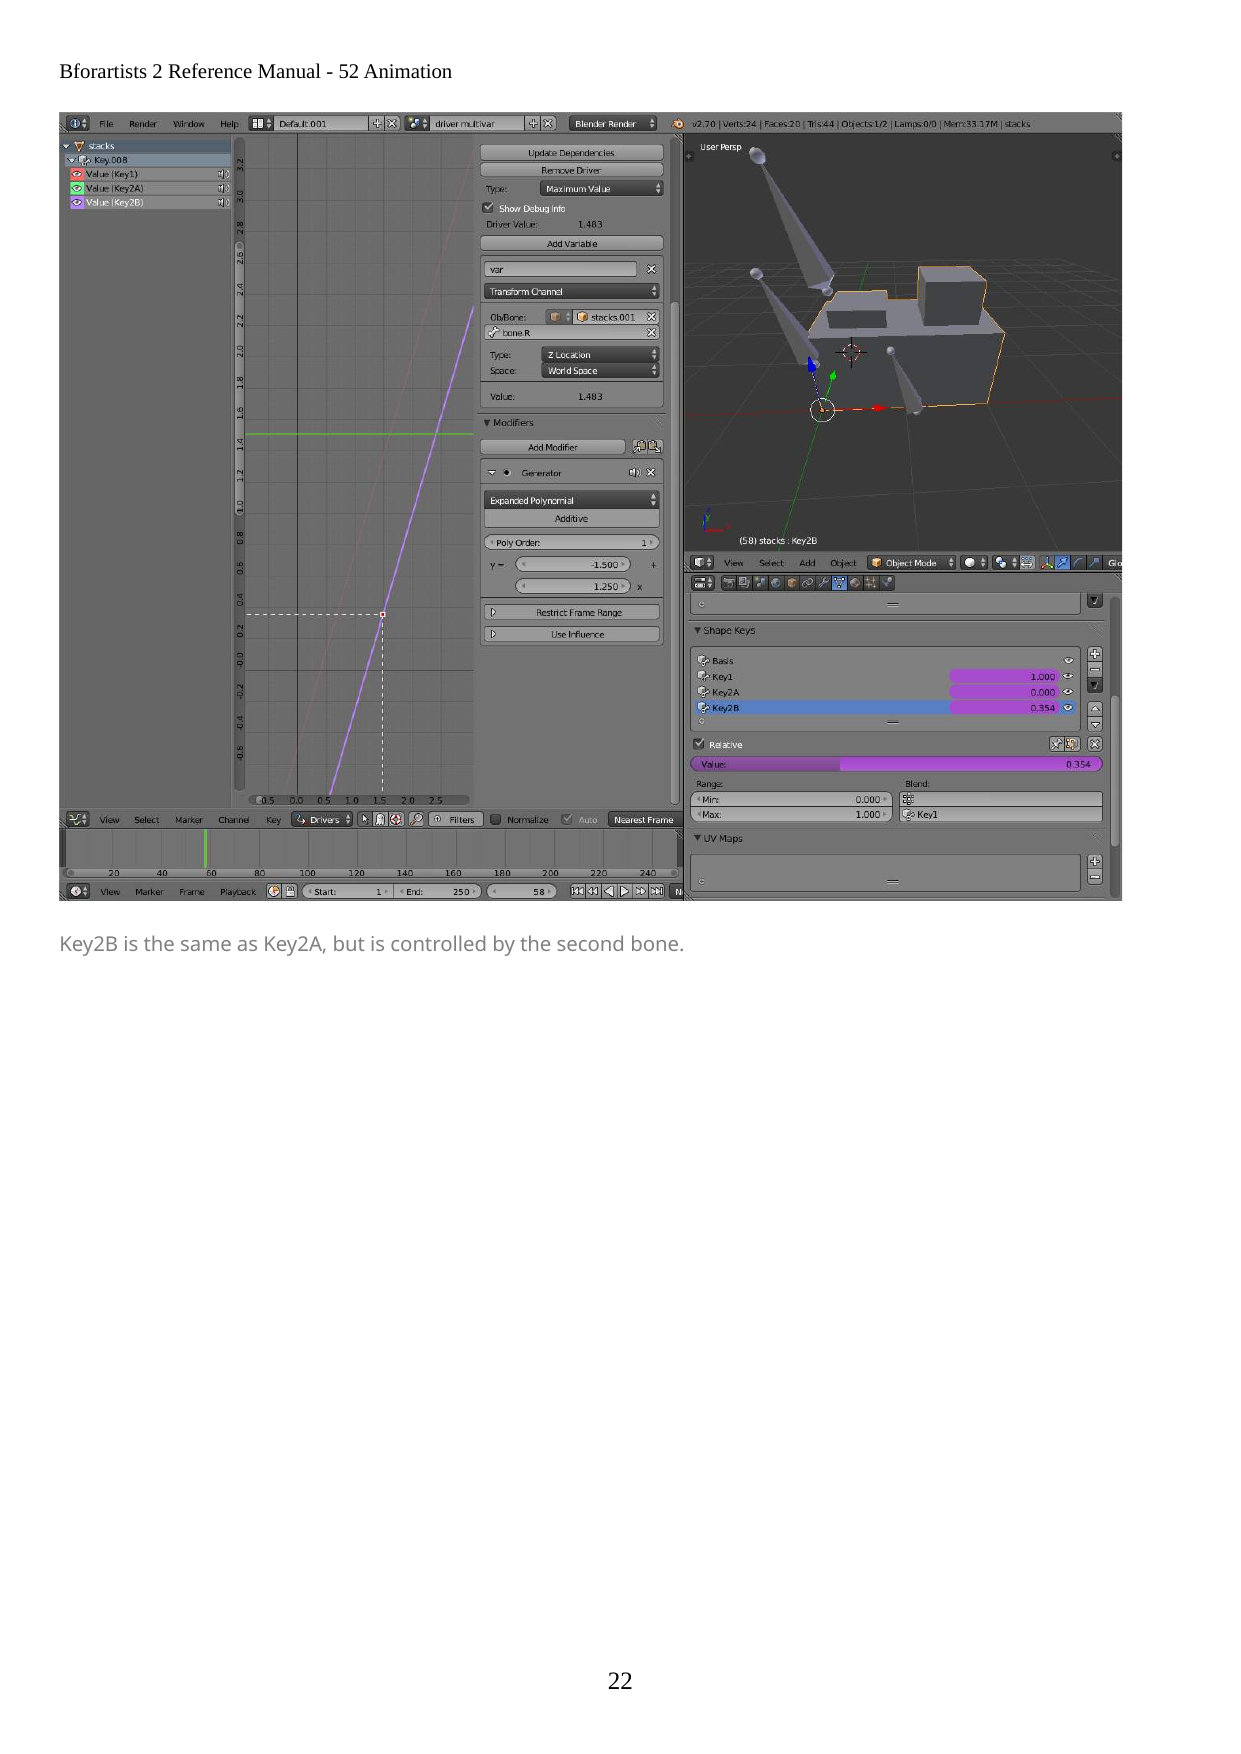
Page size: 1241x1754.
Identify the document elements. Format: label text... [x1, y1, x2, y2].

picture [59, 112, 1123, 901]
text Key2B is the same as Key2A, but is controlled by the second bone. [59, 926, 1181, 957]
